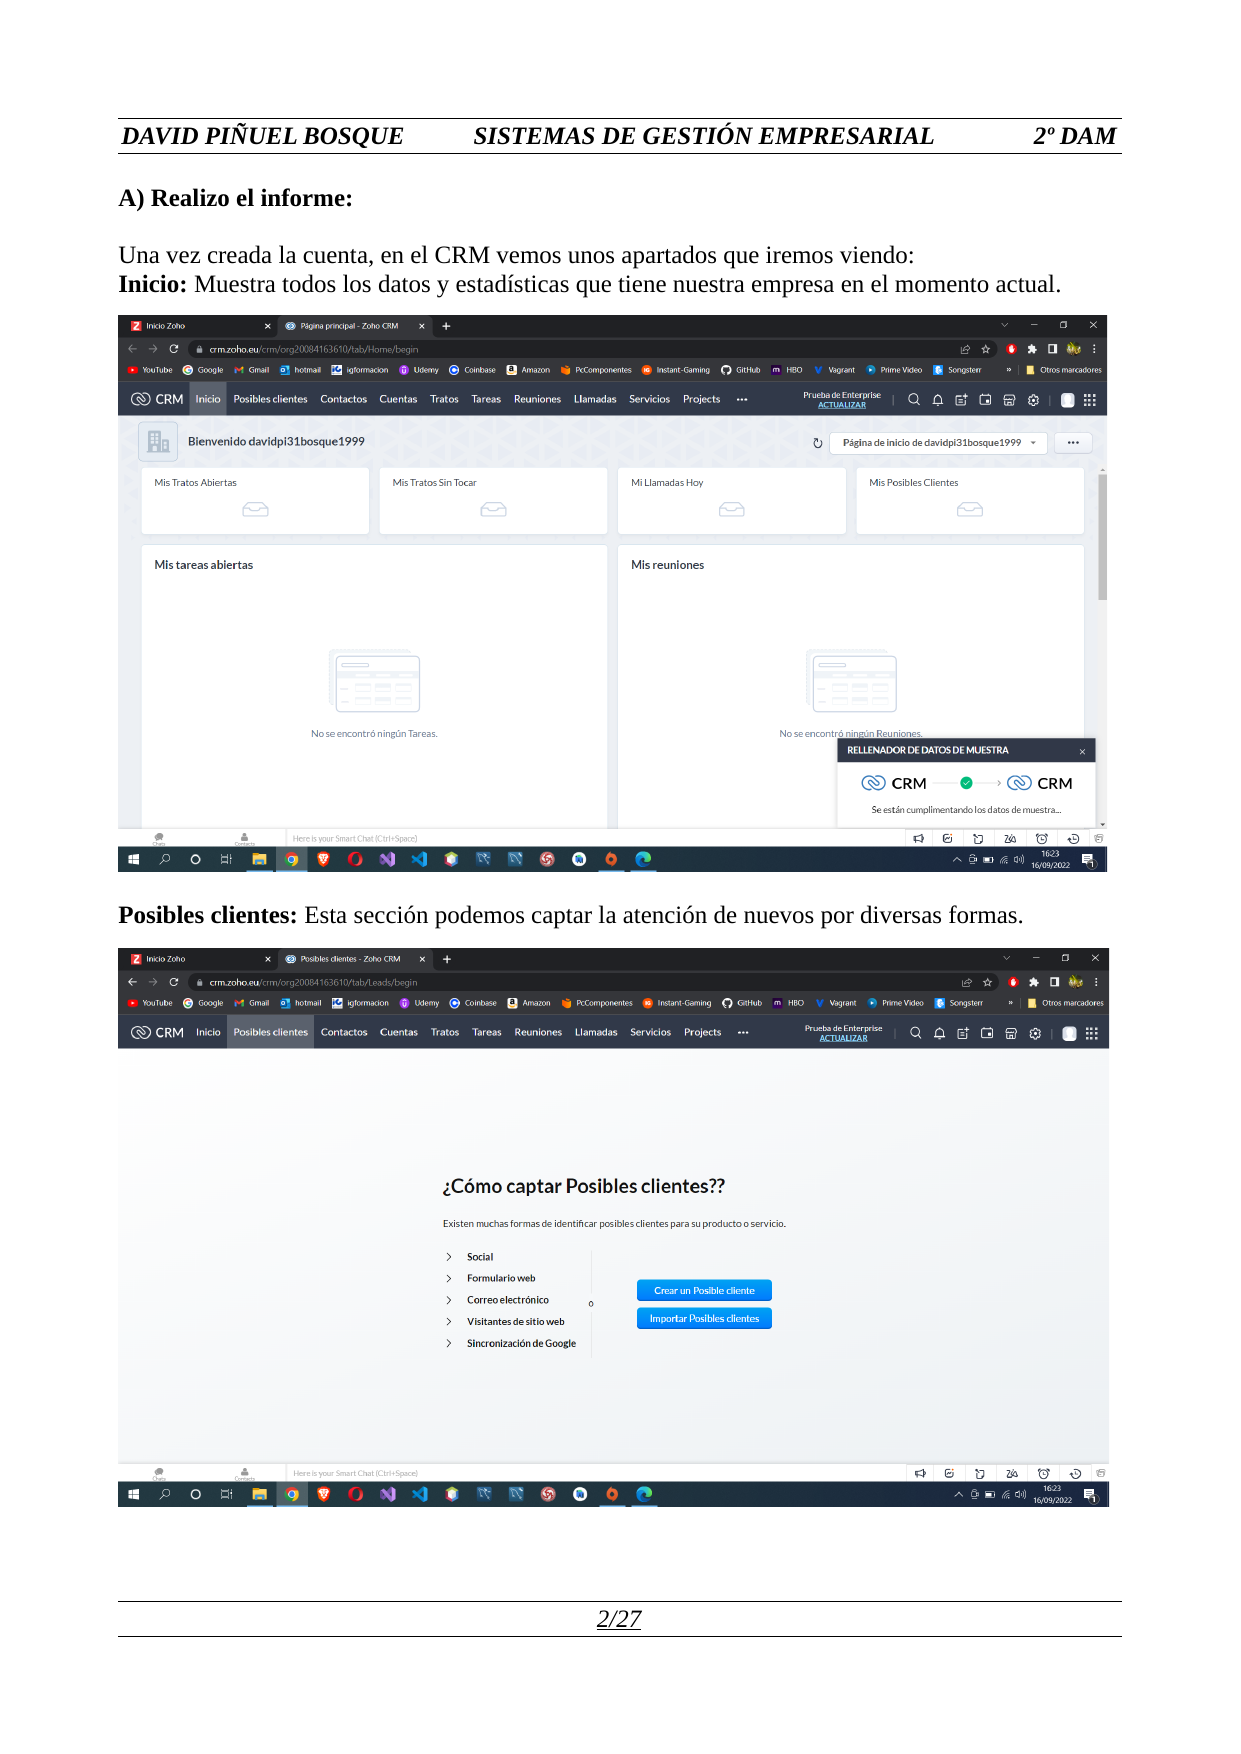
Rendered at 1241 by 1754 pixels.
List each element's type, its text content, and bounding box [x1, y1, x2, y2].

text Posibles clientes: Esta sección podemos captar la atención de nuevos por diversas formas. [118, 900, 1122, 929]
picture [118, 948, 1110, 1507]
text A) Realizo el informe: [118, 183, 1122, 211]
text Inicio: Muestra todos los datos y estadísticas que tiene nuestra empresa en el momento actual. [118, 269, 1122, 298]
text Una vez creada la cuenta, en el CRM vemos unos apartados que iremos viendo: [118, 240, 1122, 269]
picture [118, 315, 1108, 872]
